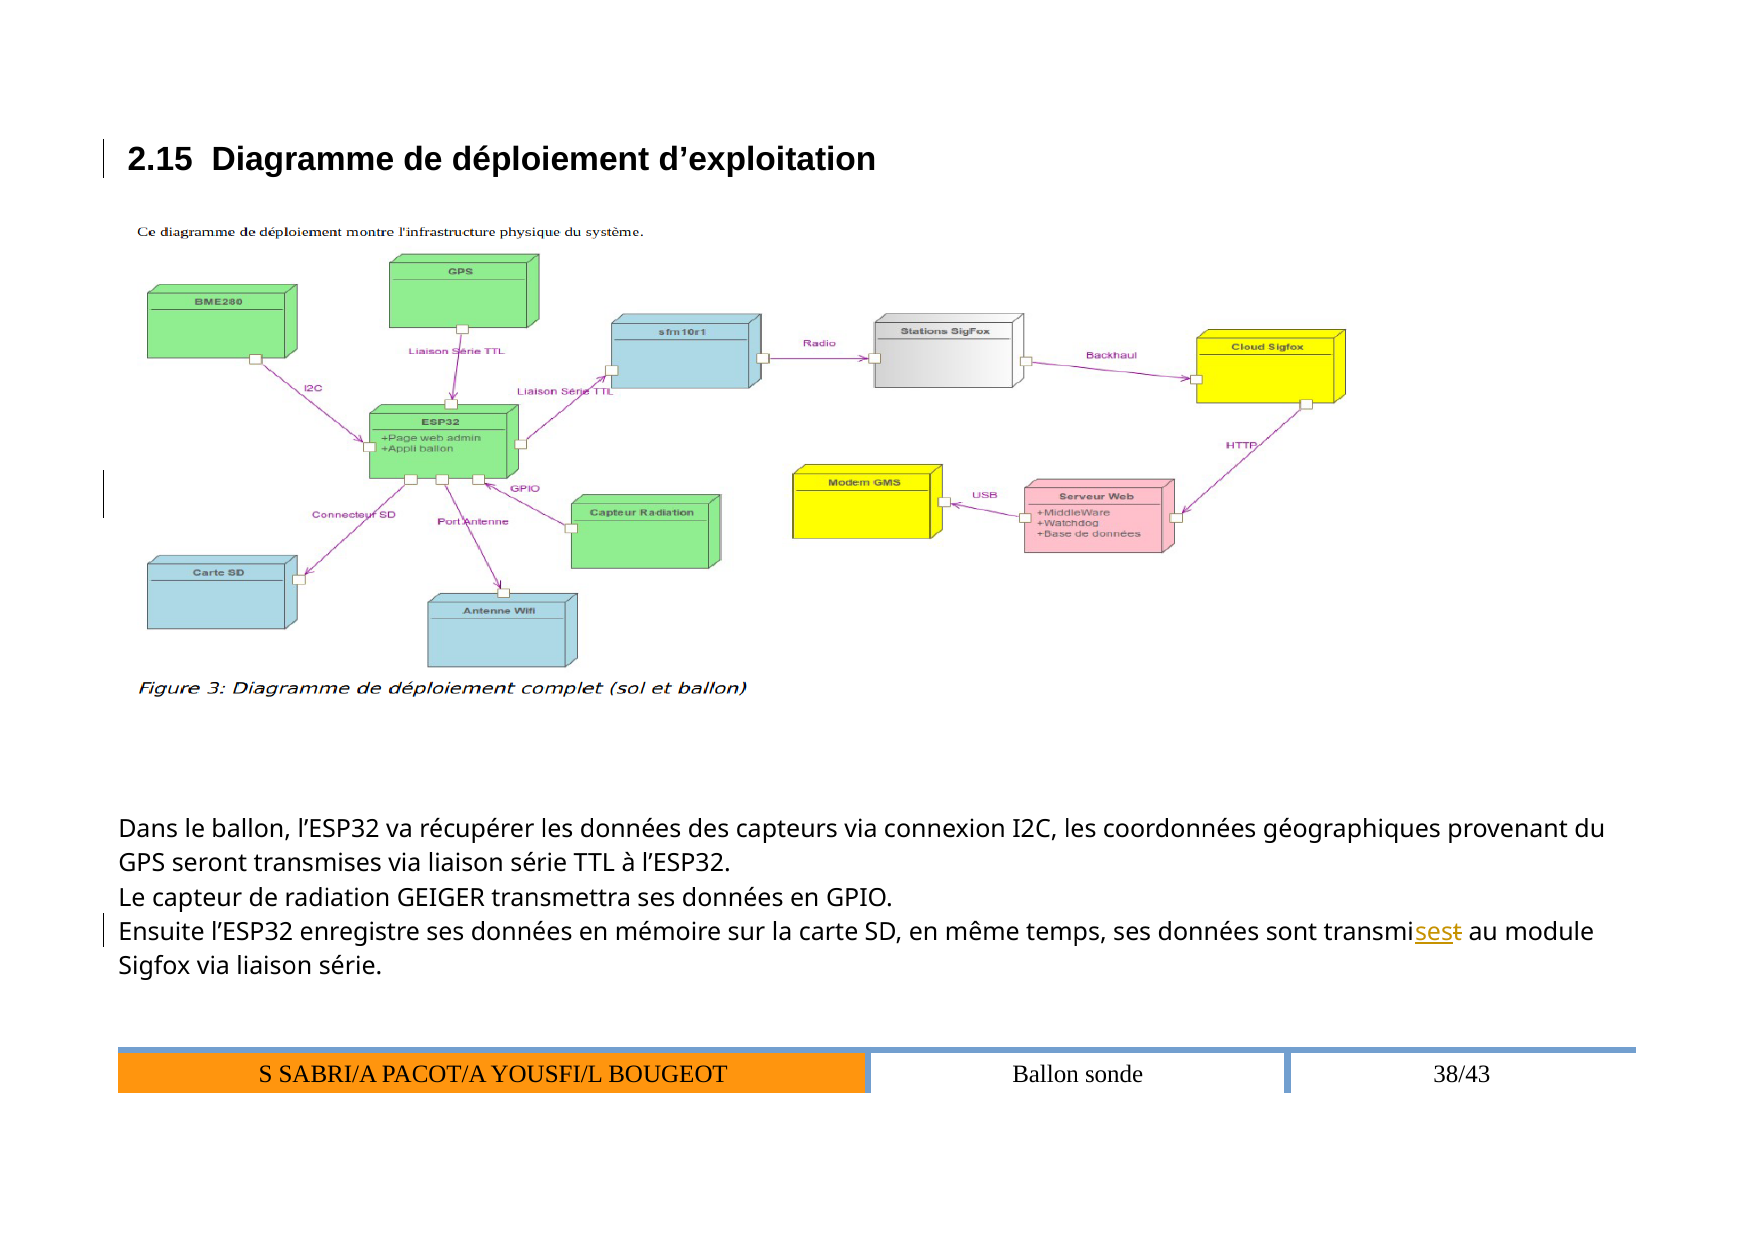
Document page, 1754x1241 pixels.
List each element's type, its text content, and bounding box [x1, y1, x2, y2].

text Le capteur de radiation GEIGER transmettra ses données en GPIO. [118, 879, 1636, 913]
text Dans le ballon, l’ESP32 va récupérer les données des capteurs via connexion I2C, les coordonnées géographiques provenant du GPS seront transmises via liaison série TTL à l’ESP32. [118, 811, 1636, 879]
picture [126, 210, 1381, 728]
subtitle Diagramme de déploiement d’exploitation [118, 139, 1636, 178]
text Ensuite l’ESP32 enregistre ses données en mémoire sur la carte SD, en même temps, ses données sont transmises au module Sigfox via liaison série. [118, 913, 1636, 981]
